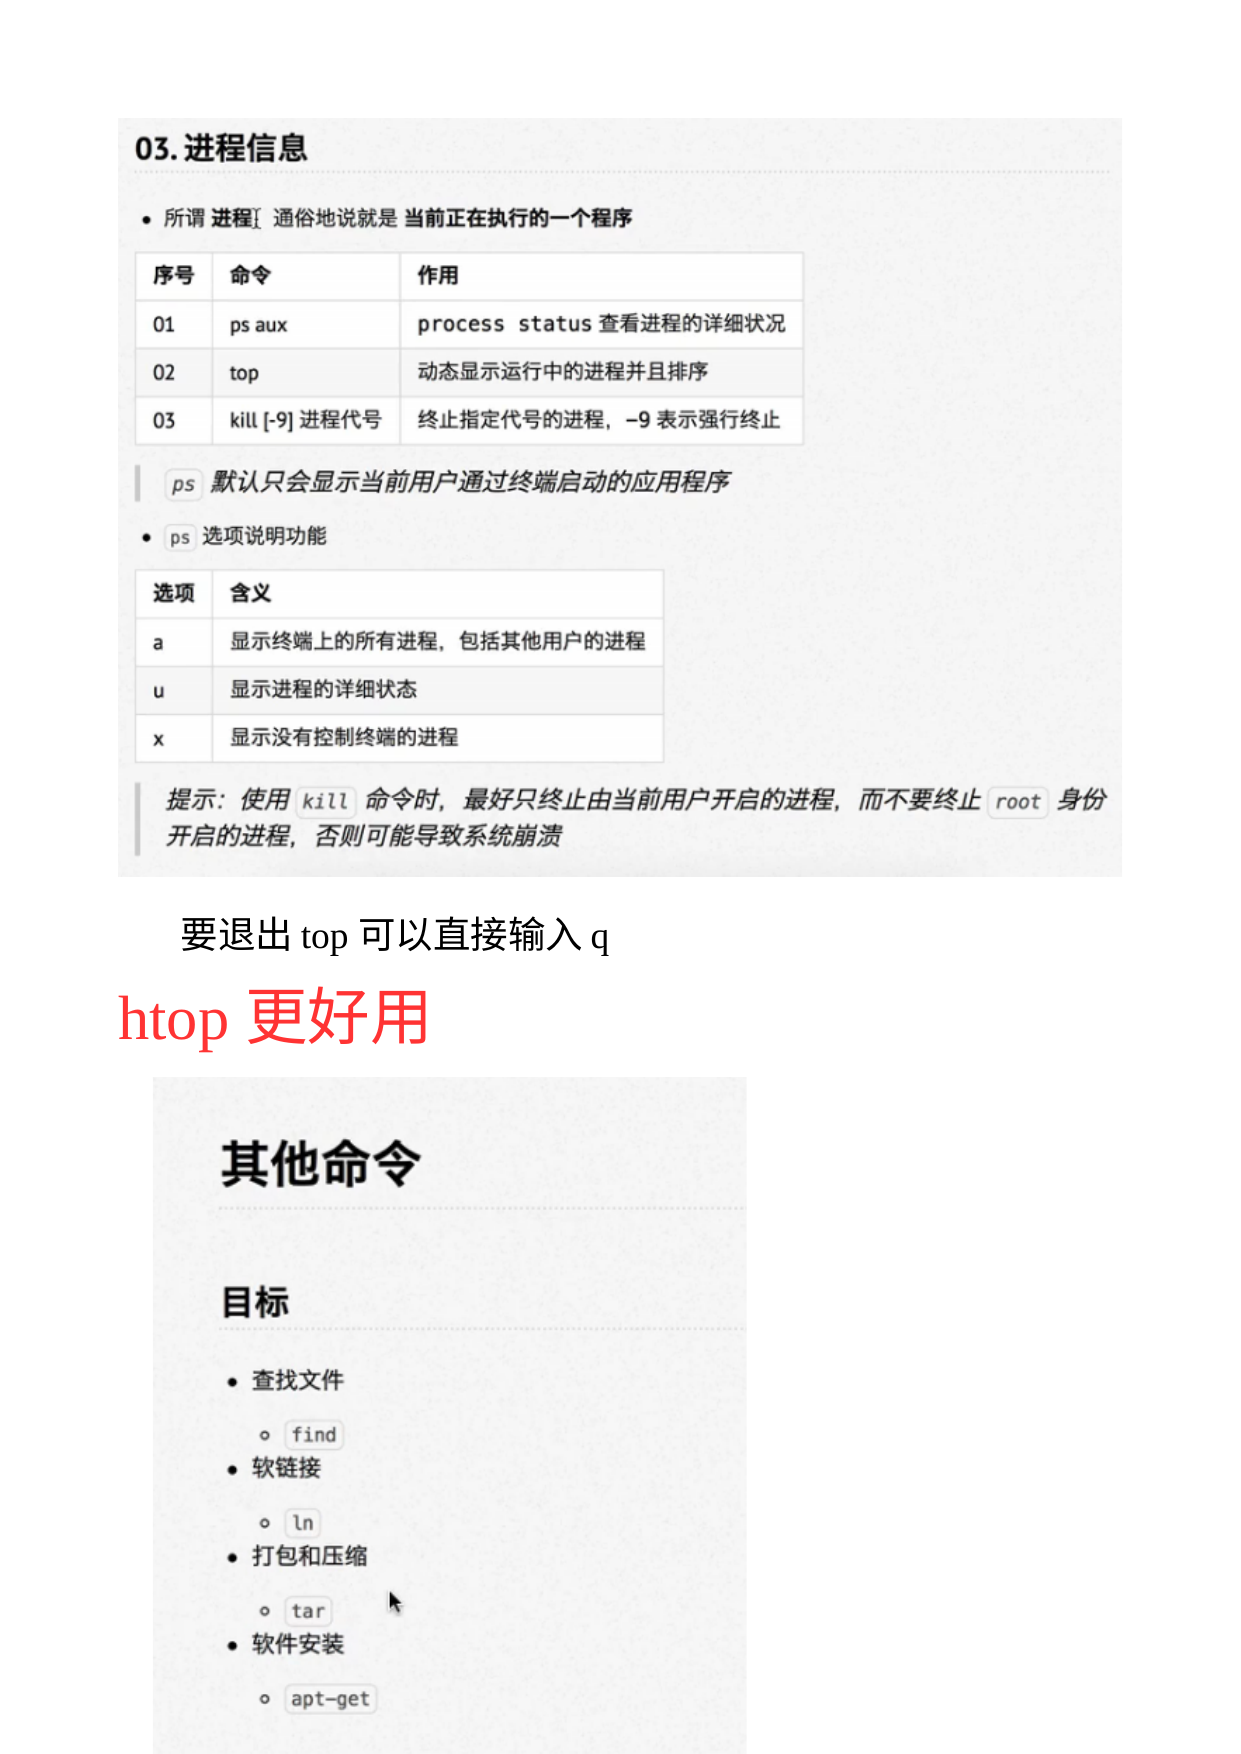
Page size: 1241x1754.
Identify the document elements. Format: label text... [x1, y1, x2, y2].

text 要退出top 可以直接输入q [118, 877, 1122, 967]
text htop 更好用 [118, 967, 1122, 1057]
picture [118, 118, 1123, 877]
picture [152, 1077, 747, 1754]
